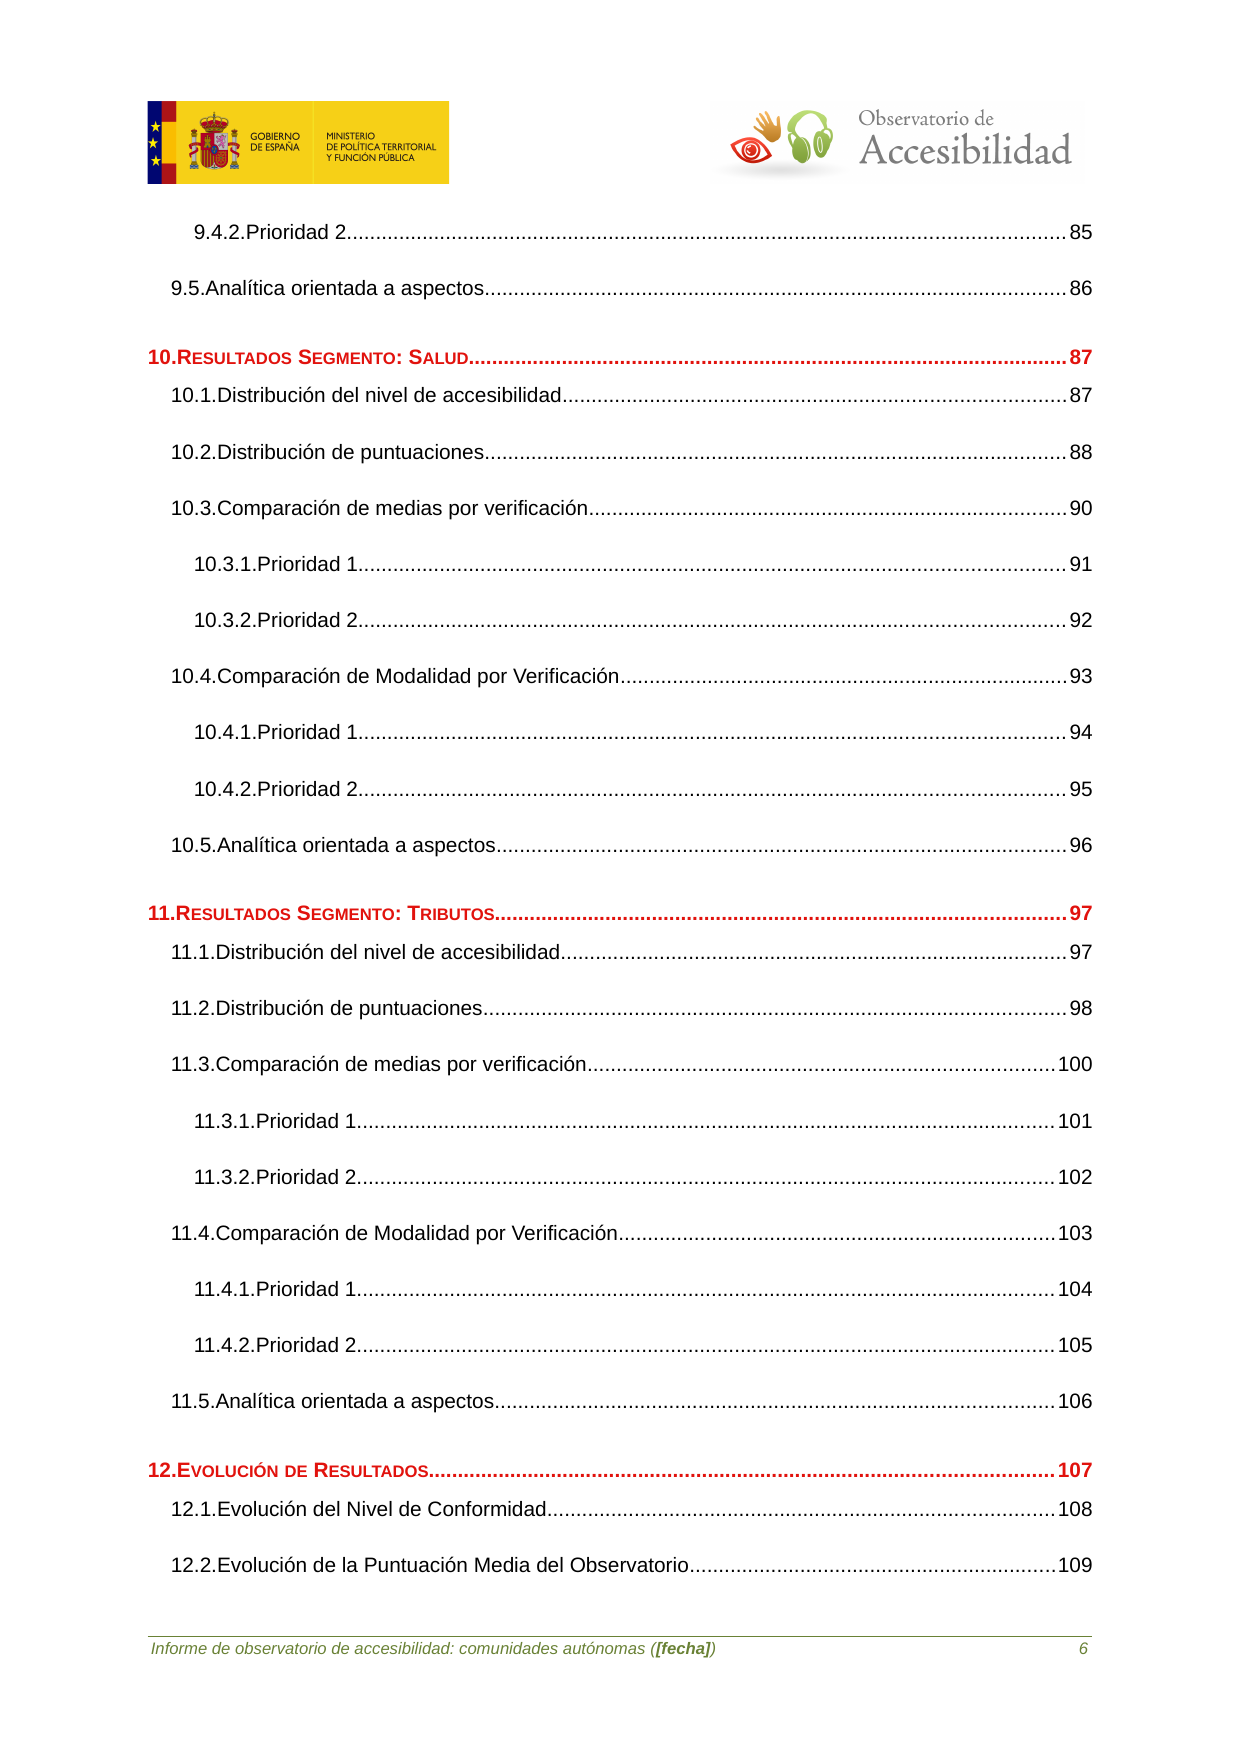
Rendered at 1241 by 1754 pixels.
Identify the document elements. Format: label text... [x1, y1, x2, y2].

text 11.3.1.Prioridad 1 101 [193, 1108, 1092, 1132]
text 10.1.Distribución del nivel de accesibilidad 87 [171, 383, 1092, 407]
text 10.4.1.Prioridad 1 94 [193, 720, 1092, 744]
text 9.4.2.Prioridad 2 85 [193, 220, 1092, 244]
text 12.1.Evolución del Nivel de Conformidad 108 [171, 1497, 1092, 1521]
text 11.5.Analítica orientada a aspectos 106 [171, 1389, 1092, 1413]
text 10.4.2.Prioridad 2 95 [193, 776, 1092, 800]
picture [710, 101, 1086, 184]
text 9.5.Analítica orientada a aspectos 86 [171, 276, 1092, 300]
picture [147, 101, 450, 184]
text 11.2.Distribución de puntuaciones 98 [171, 996, 1092, 1020]
text 10.3.2.Prioridad 2 92 [193, 608, 1092, 632]
text 11.4.2.Prioridad 2 105 [193, 1333, 1092, 1357]
text 10.2.Distribución de puntuaciones 88 [171, 439, 1092, 463]
text 11.Resultados Segmento: Tributos 97 [148, 901, 1092, 925]
text 10.4.Comparación de Modalidad por Verificación 93 [171, 664, 1092, 688]
text 10.Resultados Segmento: Salud 87 [148, 344, 1092, 368]
text 12.Evolución de Resultados 107 [148, 1458, 1092, 1482]
text 11.3.2.Prioridad 2 102 [193, 1164, 1092, 1188]
text 11.4.1.Prioridad 1 104 [193, 1277, 1092, 1301]
text 11.3.Comparación de medias por verificación 100 [171, 1052, 1092, 1076]
text 12.2.Evolución de la Puntuación Media del Observatorio 109 [171, 1553, 1092, 1577]
text 10.3.1.Prioridad 1 91 [193, 552, 1092, 576]
text 11.4.Comparación de Modalidad por Verificación 103 [171, 1221, 1092, 1245]
text 11.1.Distribución del nivel de accesibilidad 97 [171, 940, 1092, 964]
text 10.3.Comparación de medias por verificación 90 [171, 496, 1092, 519]
text 10.5.Analítica orientada a aspectos 96 [171, 832, 1092, 856]
